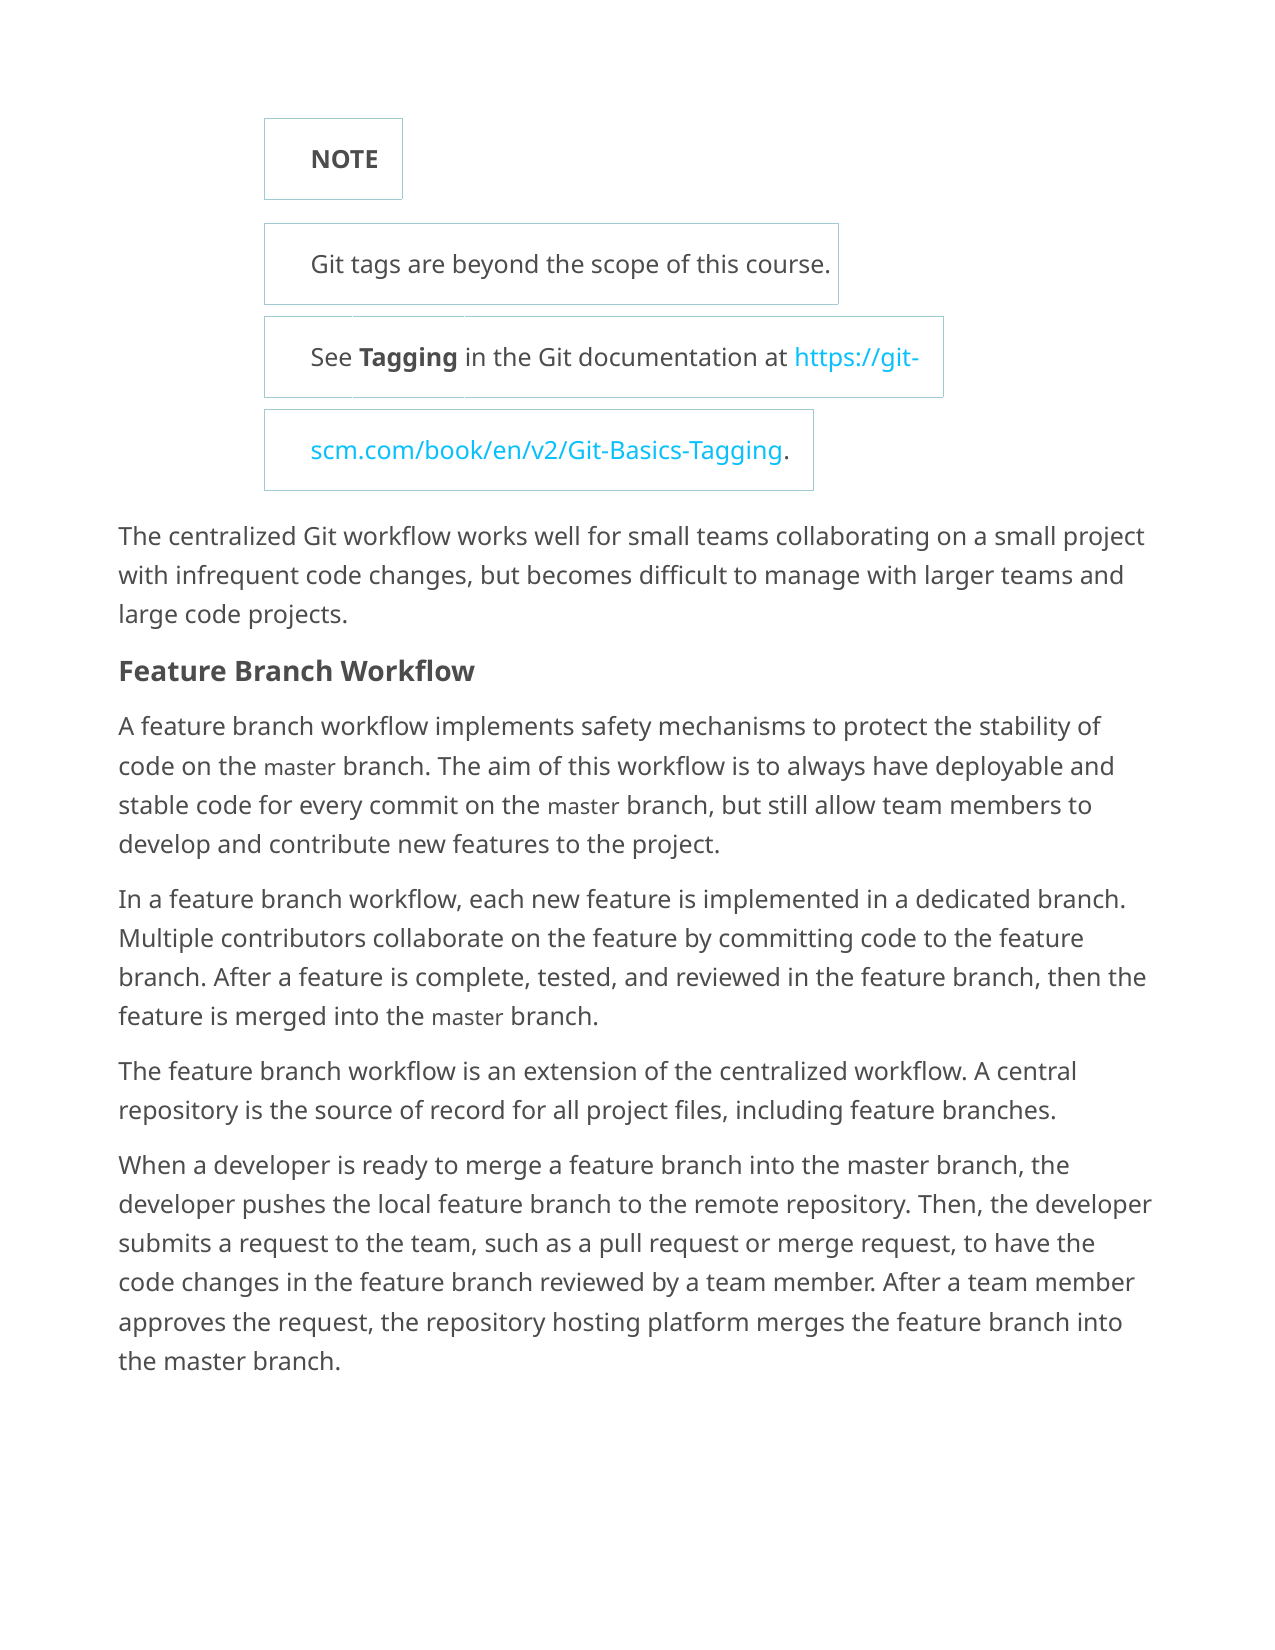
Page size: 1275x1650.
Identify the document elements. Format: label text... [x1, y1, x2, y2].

subtitle [403, 118, 1082, 199]
text A feature branch workflow implements safety mechanisms to protect the stability of code on the master branch. The aim of this workflow is to always have deployable and stable code for every commit on the master branch, but still allow team members to develop and contribute new features to the project. [118, 709, 1157, 861]
text Git tags are beyond the scope of this course. See Tagging in the Git documentation at https://git-scm.com/book/en/v2/Git-Basics-Tagging. [263, 223, 1082, 491]
text The feature branch workflow is an extension of the centralized workflow. A central repository is the source of record for all project files, including feature branches. [118, 1054, 1157, 1127]
text The centralized Git workflow works well for small teams collaborating on a small project with infrequent code changes, but becomes difficult to manage with larger teams and large code projects. [118, 518, 1157, 631]
subtitle Feature Branch Workflow [118, 651, 1157, 690]
text When a developer is ready to merge a feature branch into the master branch, the developer pushes the local feature branch to the remote repository. Then, the developer submits a request to the team, such as a pull request or merge request, to have the code changes in the feature branch reviewed by a team member. After a team member approves the request, the repository hosting platform merges the feature branch into the master branch. [118, 1148, 1157, 1377]
text In a feature branch workflow, each new feature is implemented in a dedicated branch. Multiple contributors collaborate on the feature by committing code to the feature branch. After a feature is complete, tested, and reviewed in the feature branch, then the feature is merged into the master branch. [118, 881, 1157, 1033]
subtitle NOTE [265, 119, 402, 199]
